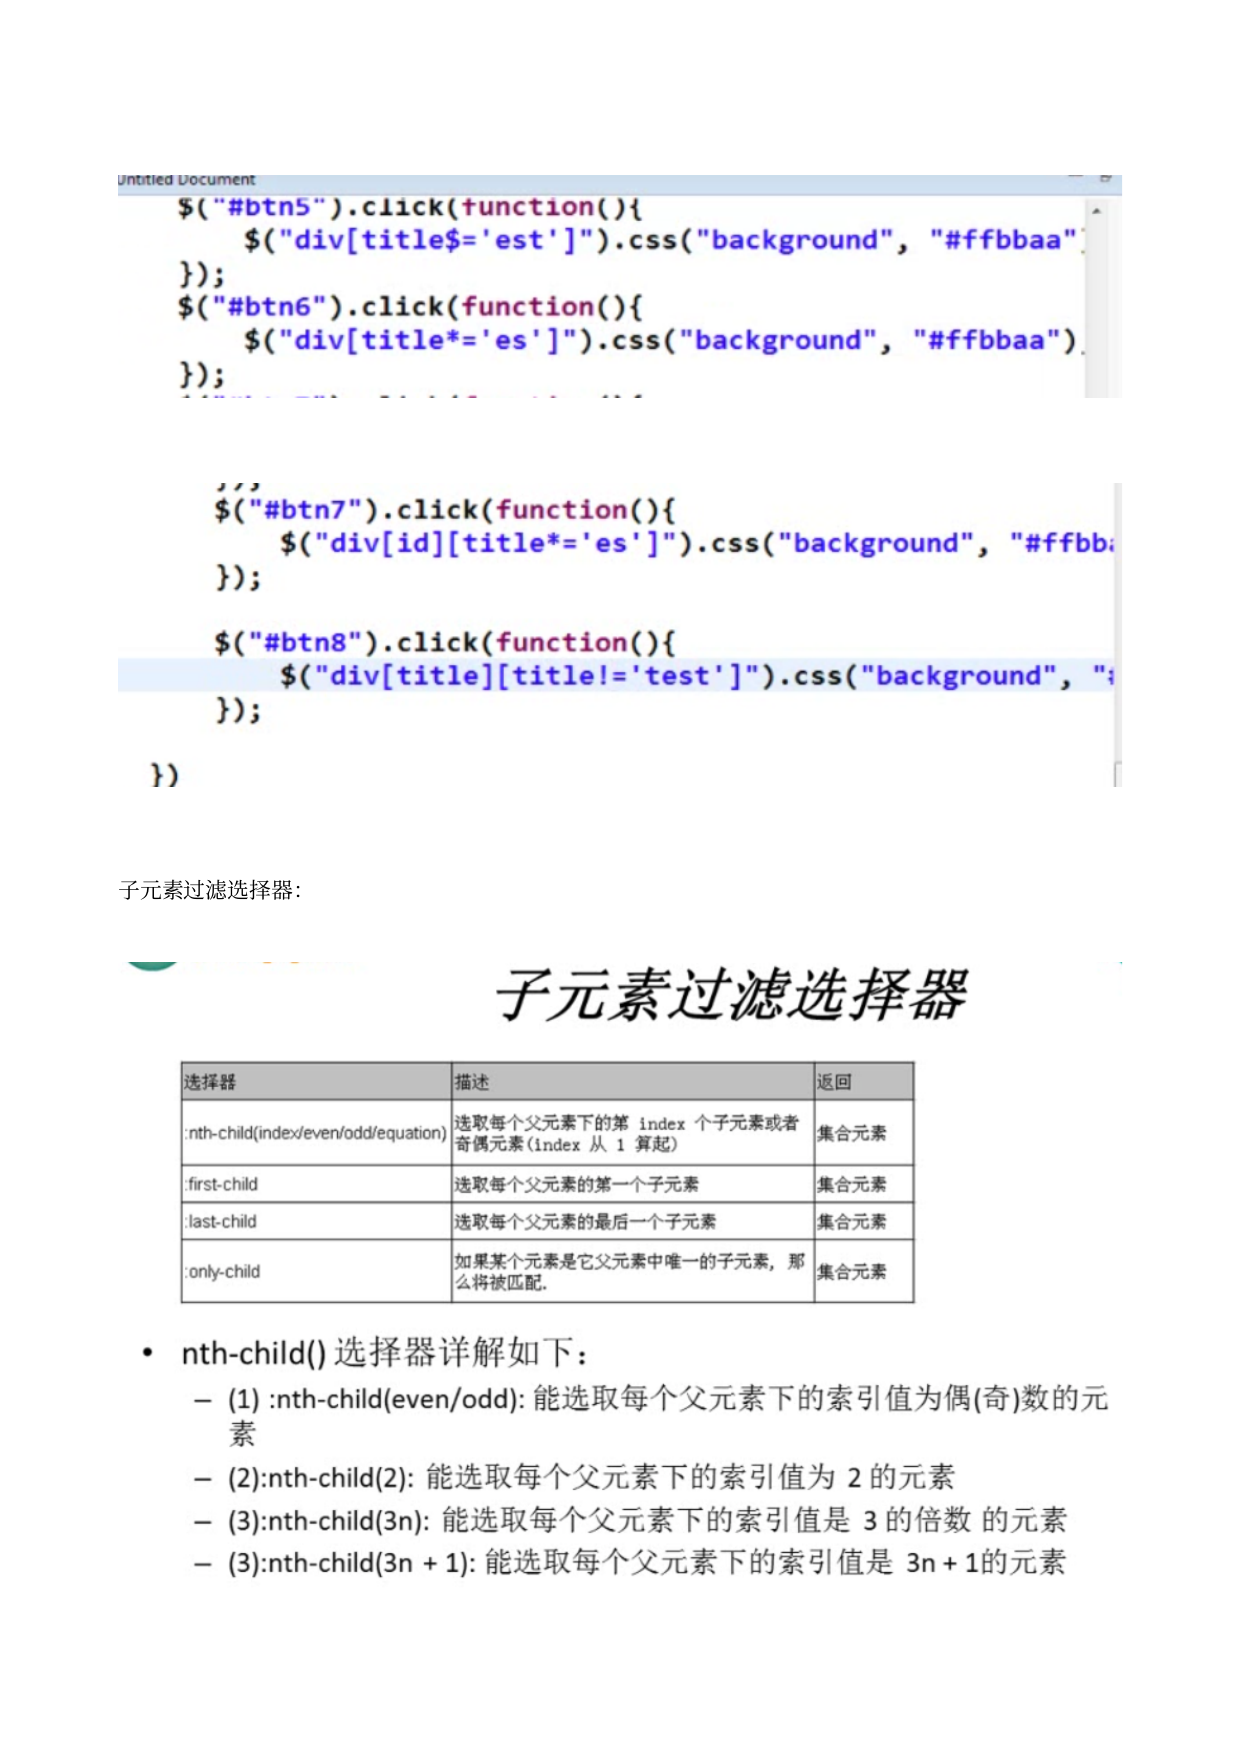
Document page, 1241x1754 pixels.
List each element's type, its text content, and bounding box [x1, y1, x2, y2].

picture [118, 483, 1123, 787]
picture [118, 962, 1123, 1594]
picture [118, 175, 1123, 398]
text 子元素过滤选择器： [118, 873, 1122, 904]
